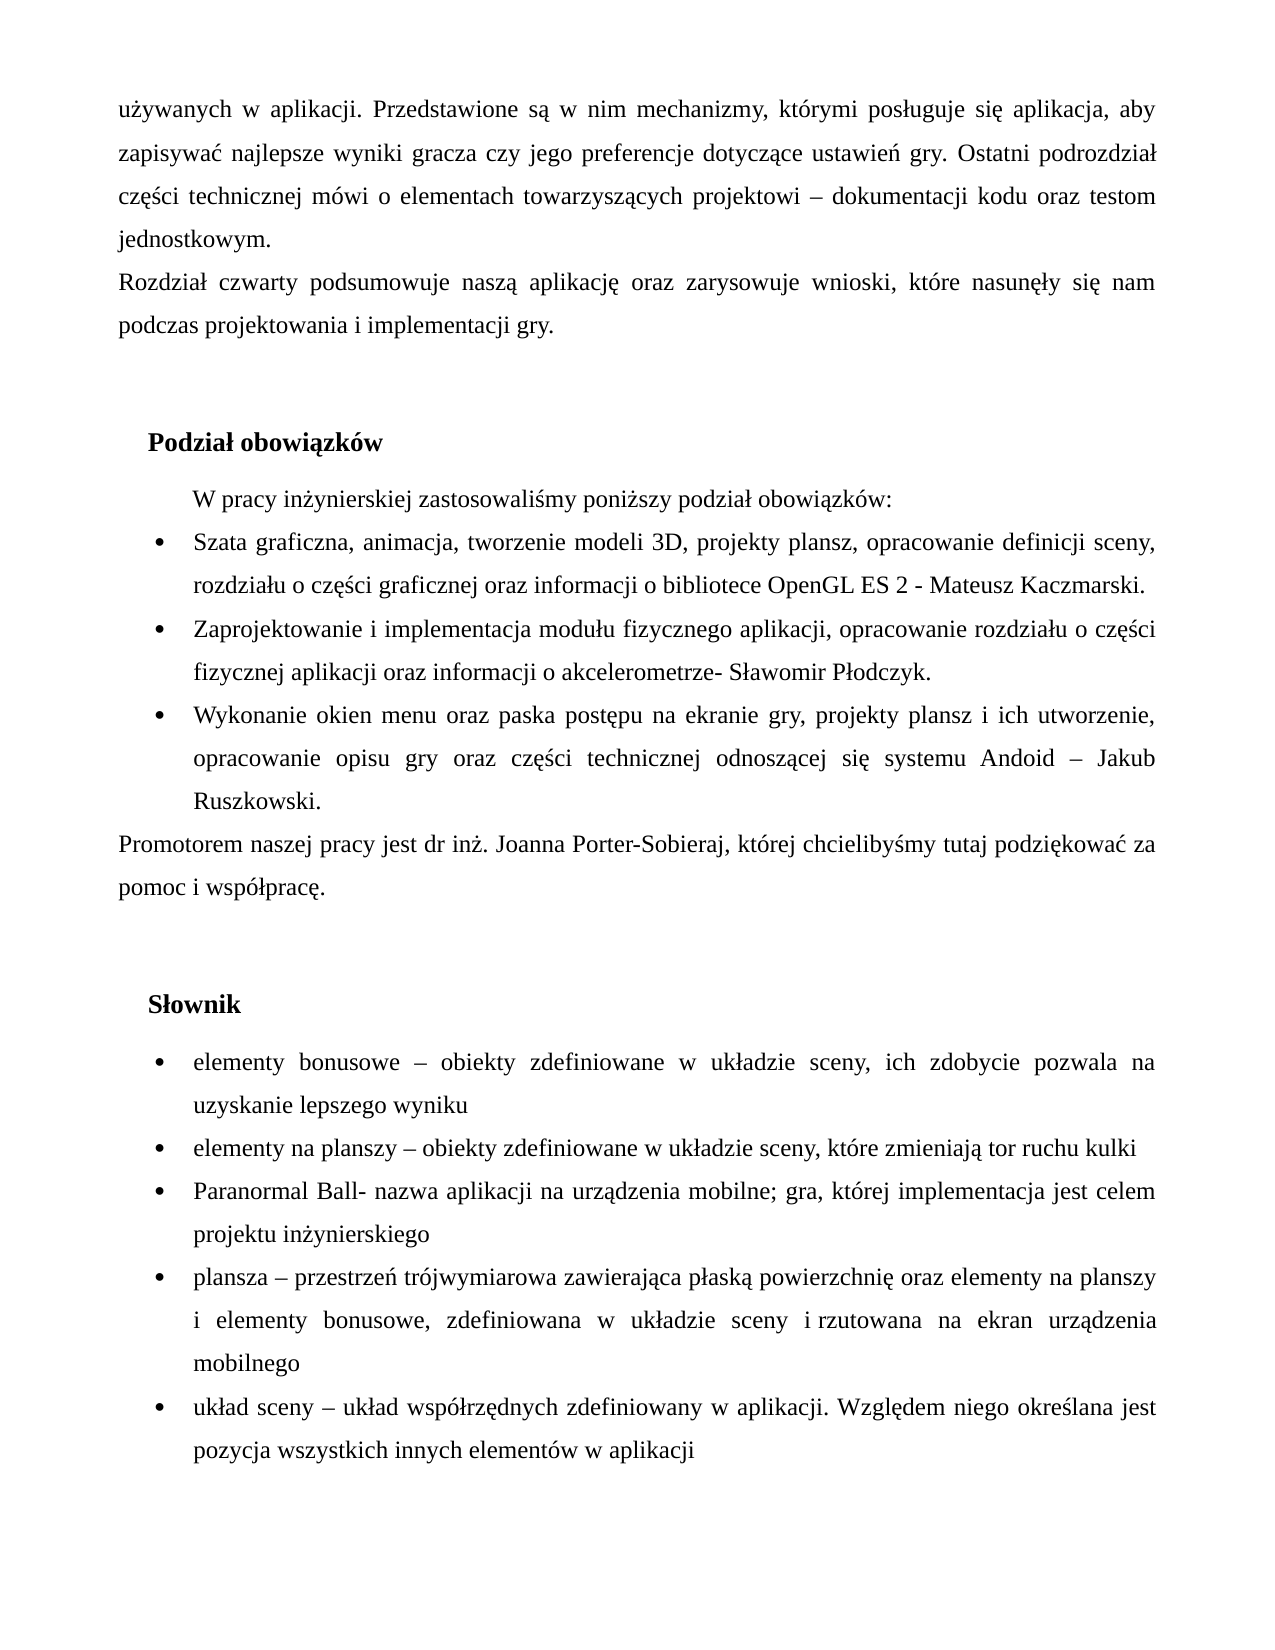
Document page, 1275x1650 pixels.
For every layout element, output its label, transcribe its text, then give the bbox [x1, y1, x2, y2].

list Zaprojektowanie i implementacja modułu fizycznego aplikacji, opracowanie rozdziału o części fizycznej aplikacji oraz informacji o akcelerometrze- Sławomir Płodczyk. [156, 614, 1157, 686]
list Wykonanie okien menu oraz paska postępu na ekranie gry, projekty plansz i ich utworzenie, opracowanie opisu gry oraz części technicznej odnoszącej się systemu Andoid – Jakub Ruszkowski. [156, 700, 1157, 815]
text Podział obowiązków [148, 426, 1157, 457]
list elementy na planszy – obiekty zdefiniowane w układzie sceny, które zmieniają tor ruchu kulki [156, 1133, 1157, 1162]
list układ sceny – układ współrzędnych zdefiniowany w aplikacji. Względem niego określana jest pozycja wszystkich innych elementów w aplikacji [156, 1392, 1157, 1463]
list Paranormal Ball- nazwa aplikacji na urządzenia mobilne; gra, której implementacja jest celem projektu inżynierskiego [156, 1176, 1157, 1248]
list plansza – przestrzeń trójwymiarowa zawierająca płaską powierzchnię oraz elementy na planszy i elementy bonusowe, zdefiniowana w układzie sceny i rzutowana na ekran urządzenia mobilnego [156, 1262, 1157, 1377]
text używanych w aplikacji. Przedstawione są w nim mechanizmy, którymi posługuje się aplikacja, aby zapisywać najlepsze wyniki gracza czy jego preferencje dotyczące ustawień gry. Ostatni podrozdział części technicznej mówi o elementach towarzyszących projektowi – dokumentacji kodu oraz testom jednostkowym. [118, 94, 1157, 253]
text Rozdział czwarty podsumowuje naszą aplikację oraz zarysowuje wnioski, które nasunęły się nam podczas projektowania i implementacji gry. [118, 267, 1157, 339]
text W pracy inżynierskiej zastosowaliśmy poniższy podział obowiązków: [118, 484, 1157, 513]
text Słownik [148, 988, 1157, 1019]
list elementy bonusowe – obiekty zdefiniowane w układzie sceny, ich zdobycie pozwala na uzyskanie lepszego wyniku [156, 1047, 1157, 1118]
list Szata graficzna, animacja, tworzenie modeli 3D, projekty plansz, opracowanie definicji sceny, rozdziału o części graficznej oraz informacji o bibliotece OpenGL ES 2 - Mateusz Kaczmarski. [156, 527, 1157, 599]
text Promotorem naszej pracy jest dr inż. Joanna Porter-Sobieraj, której chcielibyśmy tutaj podziękować za pomoc i współpracę. [118, 829, 1157, 901]
